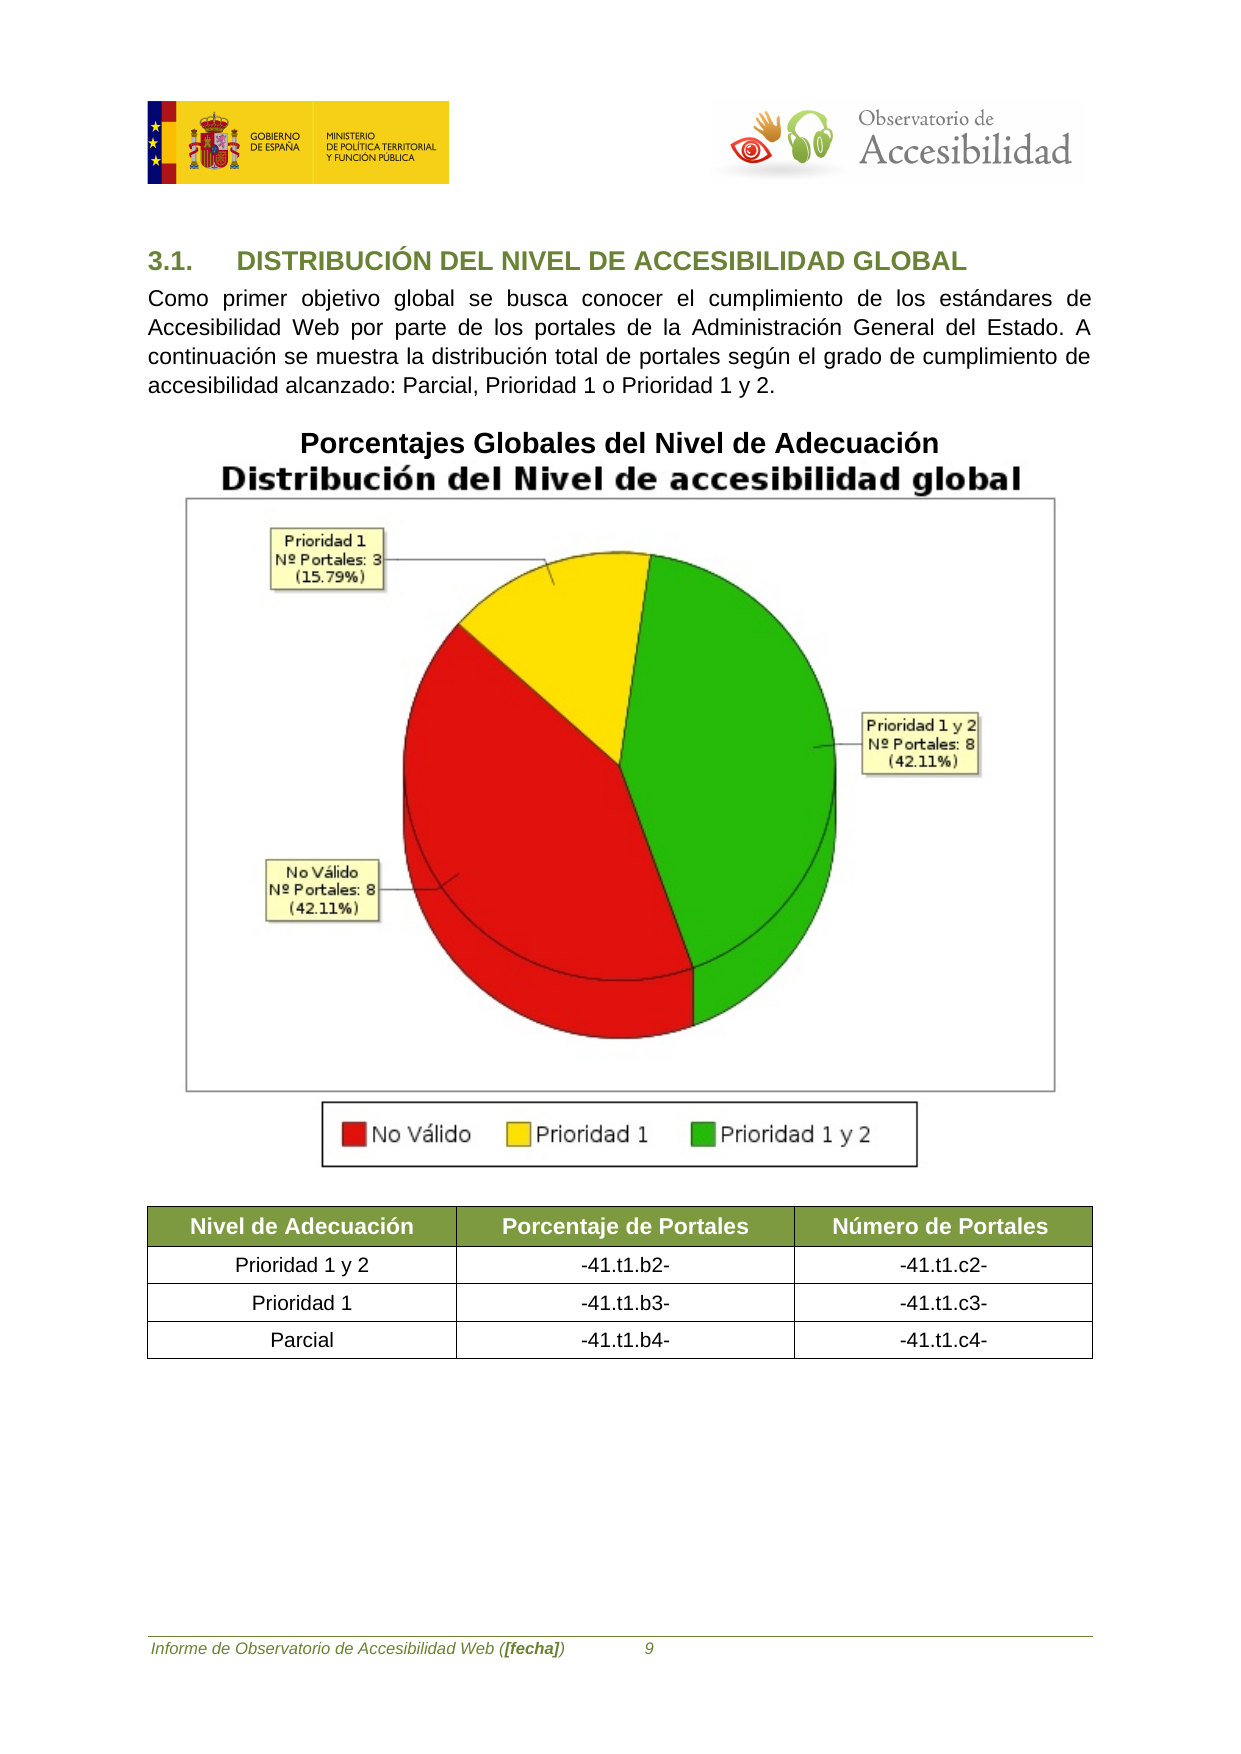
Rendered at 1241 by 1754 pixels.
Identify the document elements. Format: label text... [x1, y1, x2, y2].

picture [178, 459, 1062, 1169]
picture [147, 101, 450, 184]
table_cell -41.t1.b4- [457, 1322, 794, 1358]
picture [710, 101, 1086, 184]
table_cell -41.t1.b3- [457, 1284, 794, 1321]
text Como primer objetivo global se busca conocer el cumplimiento de los estándares de Accesibilidad Web por parte de los portales de la Administración General del Estado. A continuación se muestra la distribución total de portales según el grado de cumplimiento de accesibilidad alcanzado: Parcial, Prioridad 1 o Prioridad 1 y 2. [148, 285, 1092, 398]
table_header Número de Portales [795, 1207, 1092, 1246]
text Porcentajes Globales del Nivel de Adecuación [148, 426, 1092, 460]
table_cell Parcial [148, 1322, 456, 1358]
table_cell -41.t1.b2- [457, 1247, 794, 1283]
table_cell -41.t1.c4- [795, 1322, 1092, 1358]
subtitle Distribución del nivel de accesibilidad global [148, 245, 1092, 276]
table_header Porcentaje de Portales [457, 1207, 794, 1246]
table_cell -41.t1.c3- [795, 1284, 1092, 1321]
table_header Nivel de Adecuación [148, 1207, 456, 1246]
table_cell Prioridad 1 [148, 1284, 456, 1321]
table_cell Prioridad 1 y 2 [148, 1247, 456, 1283]
table_cell -41.t1.c2- [795, 1247, 1092, 1283]
